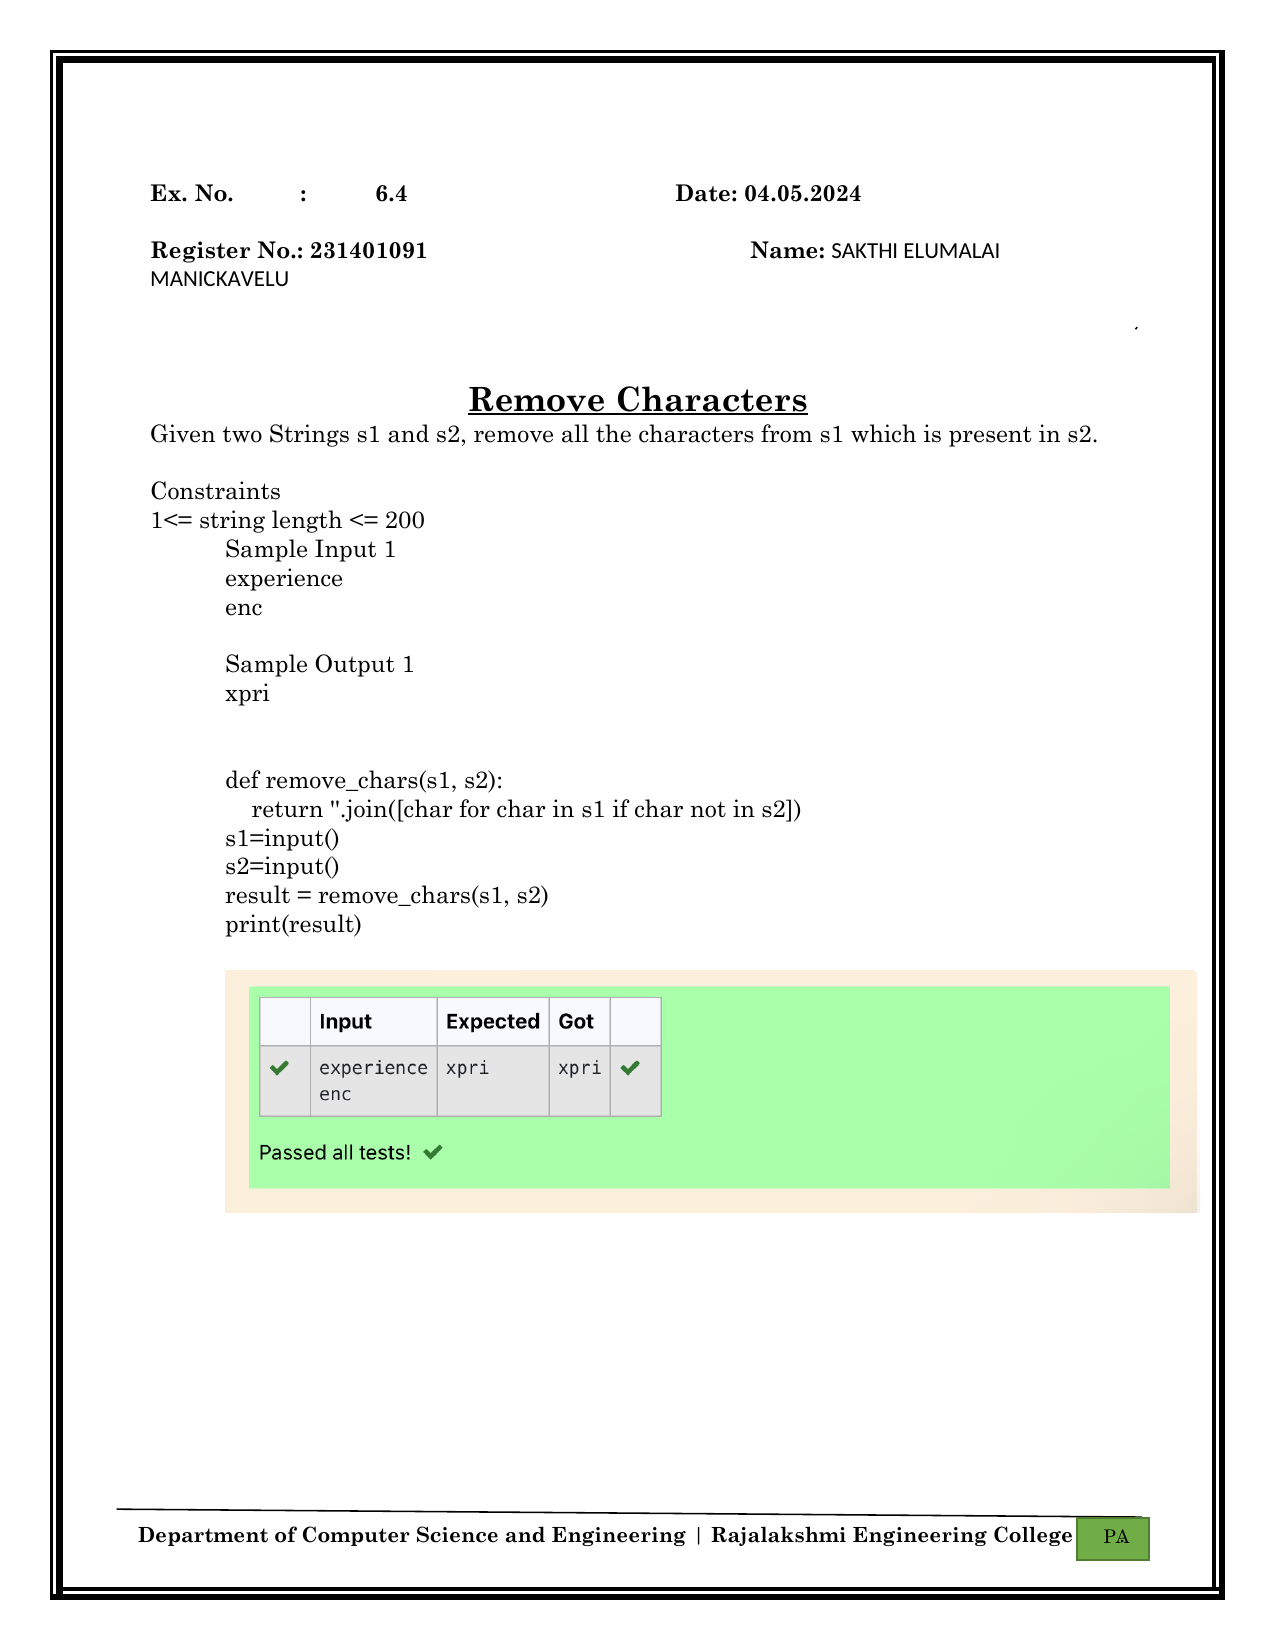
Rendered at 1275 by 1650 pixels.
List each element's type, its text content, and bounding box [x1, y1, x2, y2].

text result = remove_chars(s1, s2) [225, 880, 1125, 909]
text Ex. No. : 6.4 Date: 04.05.2024 [150, 179, 1125, 207]
text xpri [225, 678, 1125, 707]
text s2=input() [225, 851, 1125, 880]
text print(result) [225, 909, 1125, 938]
text experience [225, 563, 1125, 591]
text Sample Output 1 [225, 649, 1125, 678]
text s1=input() [225, 822, 1125, 851]
text 1<= string length <= 200 [150, 505, 1125, 534]
text enc [225, 591, 1125, 620]
text Remove Characters [150, 378, 1125, 418]
text Constraints [150, 476, 1125, 505]
picture [225, 966, 1200, 1213]
text Given two Strings s1 and s2, remove all the characters from s1 which is present in s2. [150, 418, 1125, 447]
text def remove_chars(s1, s2): [225, 764, 1125, 793]
text Register No.: 231401091 Name: SAKTHI ELUMALAI MANICKAVELU [150, 236, 1125, 292]
text Sample Input 1 [225, 534, 1125, 563]
text return ''.join([char for char in s1 if char not in s2]) [225, 793, 1125, 822]
